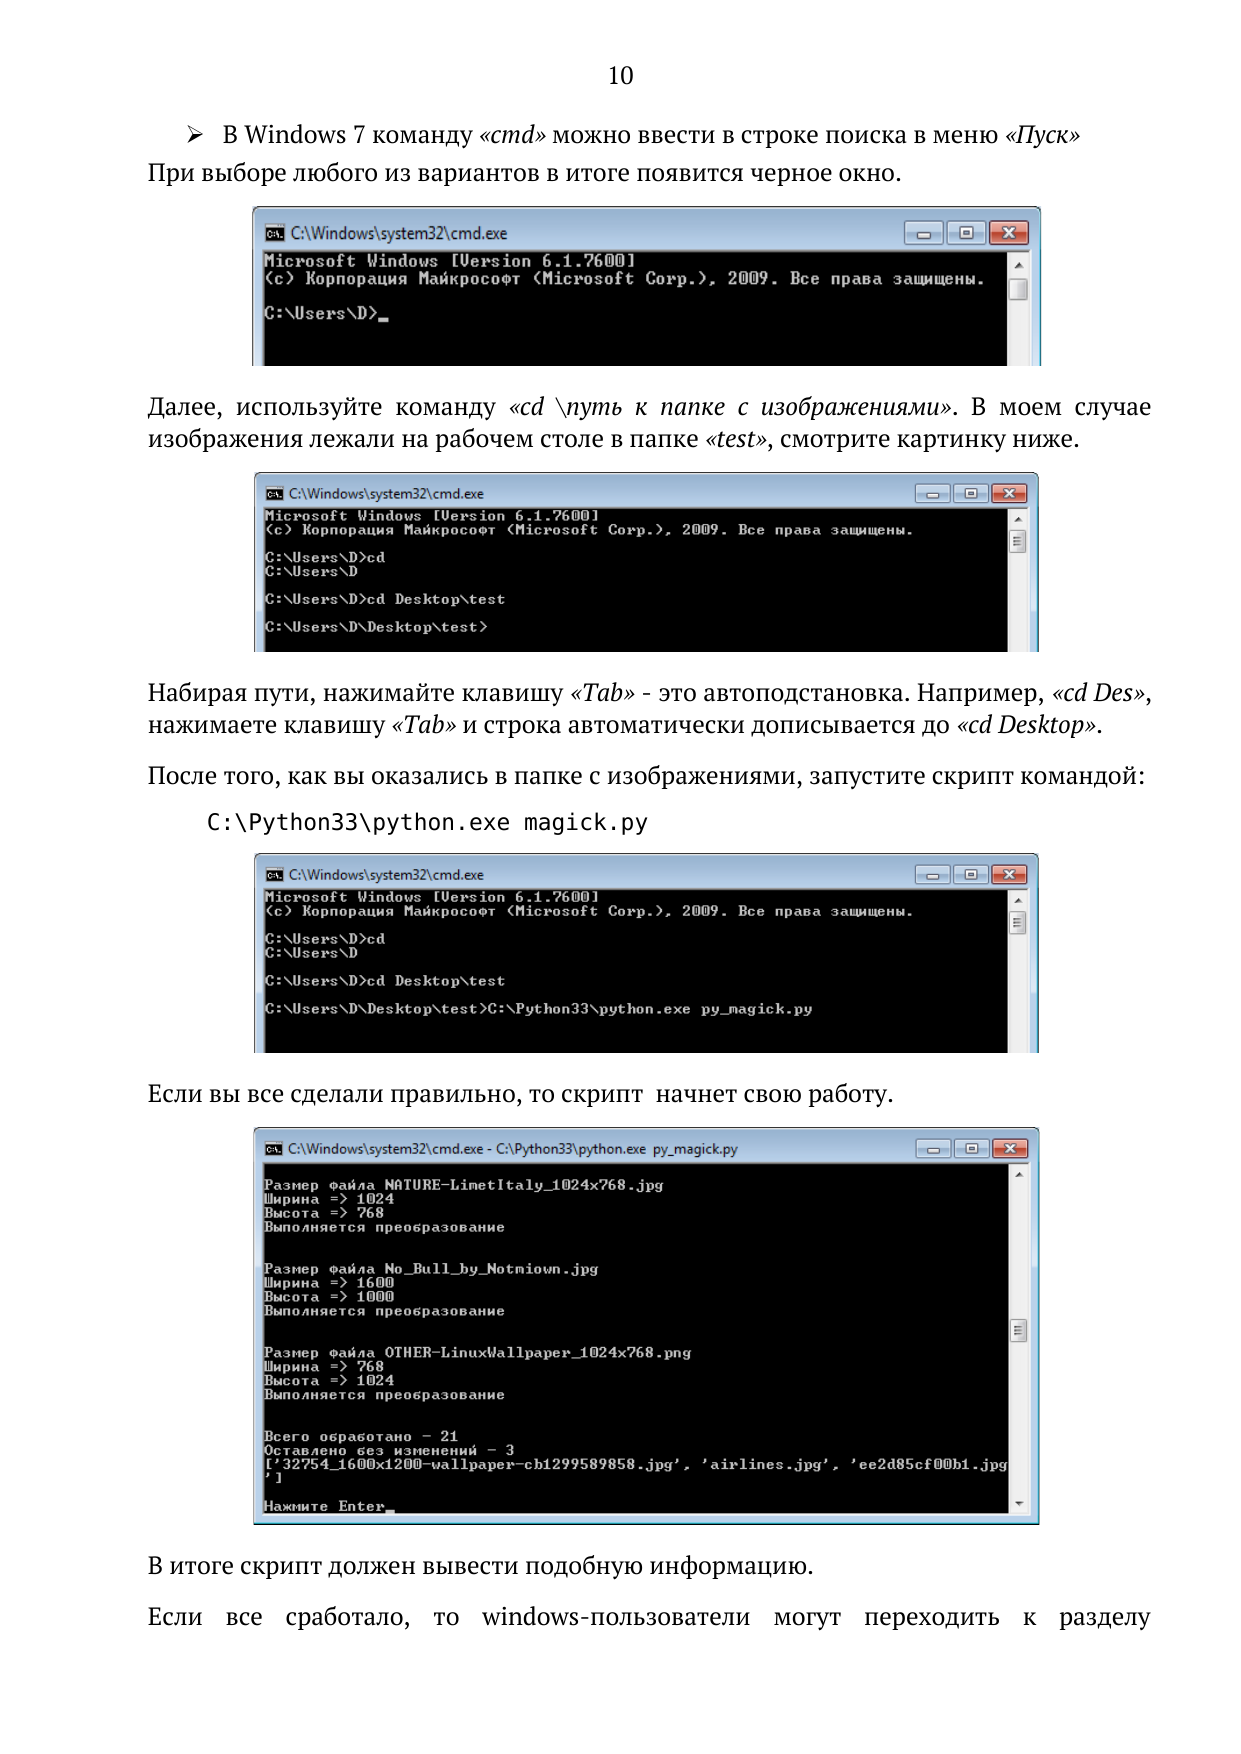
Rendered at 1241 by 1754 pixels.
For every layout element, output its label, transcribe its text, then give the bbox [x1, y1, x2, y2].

list В Windows 7 команду «cmd» можно ввести в строке поиска в меню «Пуск» [185, 118, 1152, 150]
text В итоге скрипт должен вывести подобную информацию. [148, 1549, 1152, 1582]
text Набирая пути, нажимайте клавишу «Tab» - это автоподстановка. Например, «cd Des», нажимаете клавишу «Tab» и строка автоматически дописывается до «cd Desktop». [148, 676, 1152, 741]
text Если все сработало, то windows-пользователи могут переходить к разделу [148, 1599, 1152, 1632]
text При выборе любого из вариантов в итоге появится черное окно. [148, 156, 1152, 189]
picture [254, 472, 1039, 652]
text Если вы все сделали правильно, то скрипт начнет свою работу. [148, 1077, 1152, 1110]
picture [253, 1127, 1040, 1525]
text С:\Python33\python.exe magick.py [207, 809, 1152, 835]
picture [252, 206, 1042, 366]
text Далее, используйте команду «cd \путь к папке с изображениями». В моем случае изображения лежали на рабочем столе в папке «test», смотрите картинку ниже. [148, 390, 1152, 455]
picture [254, 853, 1039, 1053]
text После того, как вы оказались в папке с изображениями, запустите скрипт командой: [148, 759, 1152, 791]
